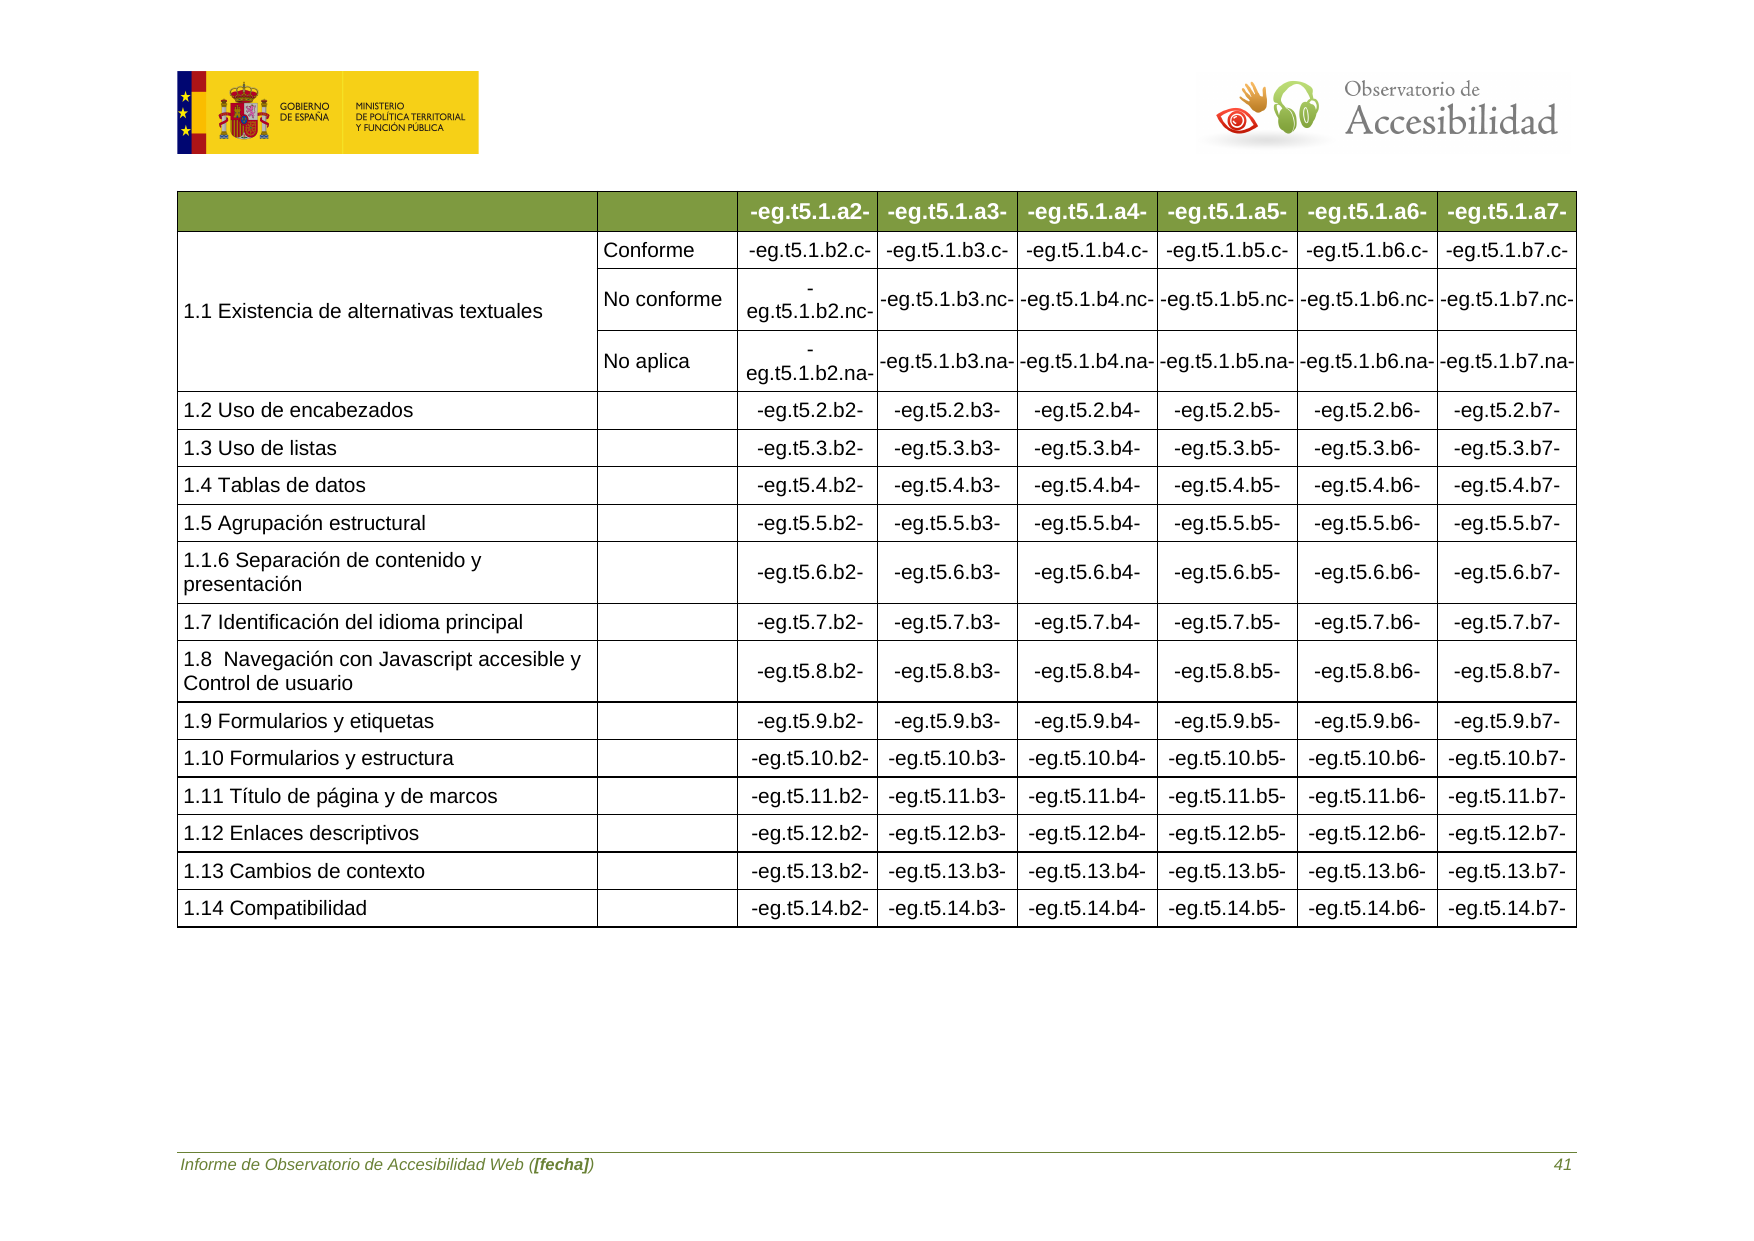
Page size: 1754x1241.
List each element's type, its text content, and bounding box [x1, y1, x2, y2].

table_cell -eg.t5.1.b5.c- [1158, 232, 1297, 268]
table_cell Conforme [598, 232, 737, 268]
table_cell 1.9 Formularios y etiquetas [178, 703, 597, 739]
table_cell -eg.t5.13.b5- [1158, 853, 1297, 889]
table_cell -eg.t5.9.b2- [738, 703, 877, 739]
table_header -eg.t5.1.a4- [1018, 192, 1157, 231]
table_cell [598, 467, 737, 503]
table_cell [598, 778, 737, 814]
table_cell -eg.t5.2.b2- [738, 392, 877, 428]
table_cell -eg.t5.6.b3- [878, 542, 1017, 602]
table_cell -eg.t5.1.b7.na- [1438, 331, 1576, 391]
table_cell -eg.t5.7.b6- [1298, 604, 1437, 640]
table_cell -eg.t5.3.b4- [1018, 430, 1157, 466]
table_cell [598, 542, 737, 602]
table_cell [598, 703, 737, 739]
picture [177, 71, 479, 154]
table_cell -eg.t5.2.b7- [1438, 392, 1576, 428]
table_cell -eg.t5.10.b4- [1018, 740, 1157, 776]
table_cell -eg.t5.8.b4- [1018, 641, 1157, 701]
table_cell -eg.t5.1.b3.nc- [878, 269, 1017, 329]
table_cell [598, 853, 737, 889]
table_cell -eg.t5.7.b7- [1438, 604, 1576, 640]
table_cell -eg.t5.4.b2- [738, 467, 877, 503]
table_cell -eg.t5.5.b7- [1438, 505, 1576, 541]
table_cell -eg.t5.9.b7- [1438, 703, 1576, 739]
table_cell -eg.t5.6.b5- [1158, 542, 1297, 602]
table_cell 1.13 Cambios de contexto [178, 853, 597, 889]
table_cell -eg.t5.1.b2.na- [738, 331, 877, 391]
table_cell -eg.t5.5.b4- [1018, 505, 1157, 541]
table_cell -eg.t5.7.b3- [878, 604, 1017, 640]
table_cell 1.10 Formularios y estructura [178, 740, 597, 776]
table_cell 1.3 Uso de listas [178, 430, 597, 466]
table_cell -eg.t5.9.b4- [1018, 703, 1157, 739]
table_cell -eg.t5.11.b7- [1438, 778, 1576, 814]
table_cell -eg.t5.4.b6- [1298, 467, 1437, 503]
table_cell [598, 430, 737, 466]
table_cell -eg.t5.8.b7- [1438, 641, 1576, 701]
table_header -eg.t5.1.a2- [738, 192, 877, 231]
table_cell 1.12 Enlaces descriptivos [178, 815, 597, 851]
table_cell -eg.t5.3.b5- [1158, 430, 1297, 466]
table_cell -eg.t5.14.b5- [1158, 890, 1297, 926]
picture [1196, 72, 1572, 154]
table_cell 1.4 Tablas de datos [178, 467, 597, 503]
table_cell -eg.t5.6.b7- [1438, 542, 1576, 602]
table_cell -eg.t5.9.b6- [1298, 703, 1437, 739]
table_cell -eg.t5.1.b6.nc- [1298, 269, 1437, 329]
table_cell -eg.t5.4.b4- [1018, 467, 1157, 503]
table_cell -eg.t5.4.b5- [1158, 467, 1297, 503]
table_cell No conforme [598, 269, 737, 329]
table_cell -eg.t5.1.b2.nc- [738, 269, 877, 329]
table_cell -eg.t5.1.b4.c- [1018, 232, 1157, 268]
table_cell -eg.t5.7.b2- [738, 604, 877, 640]
table_cell -eg.t5.13.b6- [1298, 853, 1437, 889]
table_cell -eg.t5.13.b2- [738, 853, 877, 889]
table_cell -eg.t5.8.b5- [1158, 641, 1297, 701]
table_cell -eg.t5.5.b6- [1298, 505, 1437, 541]
table_cell -eg.t5.3.b7- [1438, 430, 1576, 466]
table_cell -eg.t5.5.b2- [738, 505, 877, 541]
table_cell No aplica [598, 331, 737, 391]
table_cell -eg.t5.14.b3- [878, 890, 1017, 926]
table_cell -eg.t5.10.b6- [1298, 740, 1437, 776]
table_cell -eg.t5.14.b7- [1438, 890, 1576, 926]
table_cell -eg.t5.12.b3- [878, 815, 1017, 851]
table_cell -eg.t5.1.b6.na- [1298, 331, 1437, 391]
table_cell -eg.t5.1.b4.nc- [1018, 269, 1157, 329]
table_cell 1.14 Compatibilidad [178, 890, 597, 926]
table_header -eg.t5.1.a5- [1158, 192, 1297, 231]
table_cell [598, 641, 737, 701]
table_cell -eg.t5.1.b5.nc- [1158, 269, 1297, 329]
table_cell [598, 890, 737, 926]
table_cell -eg.t5.14.b4- [1018, 890, 1157, 926]
table_cell -eg.t5.1.b7.nc- [1438, 269, 1576, 329]
table_cell [598, 392, 737, 428]
table_header -eg.t5.1.a3- [878, 192, 1017, 231]
table_cell [598, 815, 737, 851]
table_cell -eg.t5.1.b7.c- [1438, 232, 1576, 268]
table_cell -eg.t5.2.b4- [1018, 392, 1157, 428]
table_cell -eg.t5.10.b2- [738, 740, 877, 776]
table_cell -eg.t5.2.b6- [1298, 392, 1437, 428]
table_cell -eg.t5.1.b2.c- [738, 232, 877, 268]
table_cell -eg.t5.1.b6.c- [1298, 232, 1437, 268]
table_cell -eg.t5.12.b2- [738, 815, 877, 851]
table_cell -eg.t5.11.b5- [1158, 778, 1297, 814]
table_cell -eg.t5.12.b4- [1018, 815, 1157, 851]
table_cell -eg.t5.1.b5.na- [1158, 331, 1297, 391]
table_cell 1.5 Agrupación estructural [178, 505, 597, 541]
table_cell -eg.t5.11.b4- [1018, 778, 1157, 814]
table_cell -eg.t5.5.b5- [1158, 505, 1297, 541]
table_cell -eg.t5.11.b3- [878, 778, 1017, 814]
table_cell -eg.t5.6.b6- [1298, 542, 1437, 602]
table_cell -eg.t5.5.b3- [878, 505, 1017, 541]
table_cell -eg.t5.7.b4- [1018, 604, 1157, 640]
table_cell -eg.t5.1.b4.na- [1018, 331, 1157, 391]
table_cell -eg.t5.11.b2- [738, 778, 877, 814]
table_cell -eg.t5.10.b5- [1158, 740, 1297, 776]
table_cell -eg.t5.9.b3- [878, 703, 1017, 739]
table_header [598, 192, 737, 231]
table_cell [598, 505, 737, 541]
table_cell 1.1.6 Separación de contenido y presentación [178, 542, 597, 602]
table_cell -eg.t5.11.b6- [1298, 778, 1437, 814]
table_header -eg.t5.1.a7- [1438, 192, 1576, 231]
table_cell -eg.t5.12.b5- [1158, 815, 1297, 851]
table_cell -eg.t5.7.b5- [1158, 604, 1297, 640]
table_cell [598, 604, 737, 640]
table_header -eg.t5.1.a6- [1298, 192, 1437, 231]
table_header [178, 192, 597, 231]
table_cell -eg.t5.8.b3- [878, 641, 1017, 701]
table_cell -eg.t5.2.b3- [878, 392, 1017, 428]
table_cell 1.1 Existencia de alternativas textuales [178, 232, 597, 391]
table_cell -eg.t5.13.b7- [1438, 853, 1576, 889]
table_cell -eg.t5.14.b6- [1298, 890, 1437, 926]
table_cell -eg.t5.1.b3.na- [878, 331, 1017, 391]
table_cell -eg.t5.4.b7- [1438, 467, 1576, 503]
table_cell [598, 740, 737, 776]
table_cell -eg.t5.10.b7- [1438, 740, 1576, 776]
table_cell -eg.t5.13.b4- [1018, 853, 1157, 889]
table_cell -eg.t5.2.b5- [1158, 392, 1297, 428]
table_cell -eg.t5.3.b6- [1298, 430, 1437, 466]
table_cell -eg.t5.3.b3- [878, 430, 1017, 466]
table_cell 1.11 Título de página y de marcos [178, 778, 597, 814]
table_cell -eg.t5.1.b3.c- [878, 232, 1017, 268]
table_cell -eg.t5.6.b4- [1018, 542, 1157, 602]
table_cell -eg.t5.13.b3- [878, 853, 1017, 889]
table_cell 1.7 Identificación del idioma principal [178, 604, 597, 640]
table_cell -eg.t5.4.b3- [878, 467, 1017, 503]
table_cell -eg.t5.12.b6- [1298, 815, 1437, 851]
table_cell 1.2 Uso de encabezados [178, 392, 597, 428]
table_cell -eg.t5.3.b2- [738, 430, 877, 466]
table_cell 1.8 Navegación con Javascript accesible y Control de usuario [178, 641, 597, 701]
table_cell -eg.t5.9.b5- [1158, 703, 1297, 739]
table_cell -eg.t5.8.b2- [738, 641, 877, 701]
table_cell -eg.t5.10.b3- [878, 740, 1017, 776]
table_cell -eg.t5.14.b2- [738, 890, 877, 926]
table_cell -eg.t5.12.b7- [1438, 815, 1576, 851]
table_cell -eg.t5.8.b6- [1298, 641, 1437, 701]
table_cell -eg.t5.6.b2- [738, 542, 877, 602]
